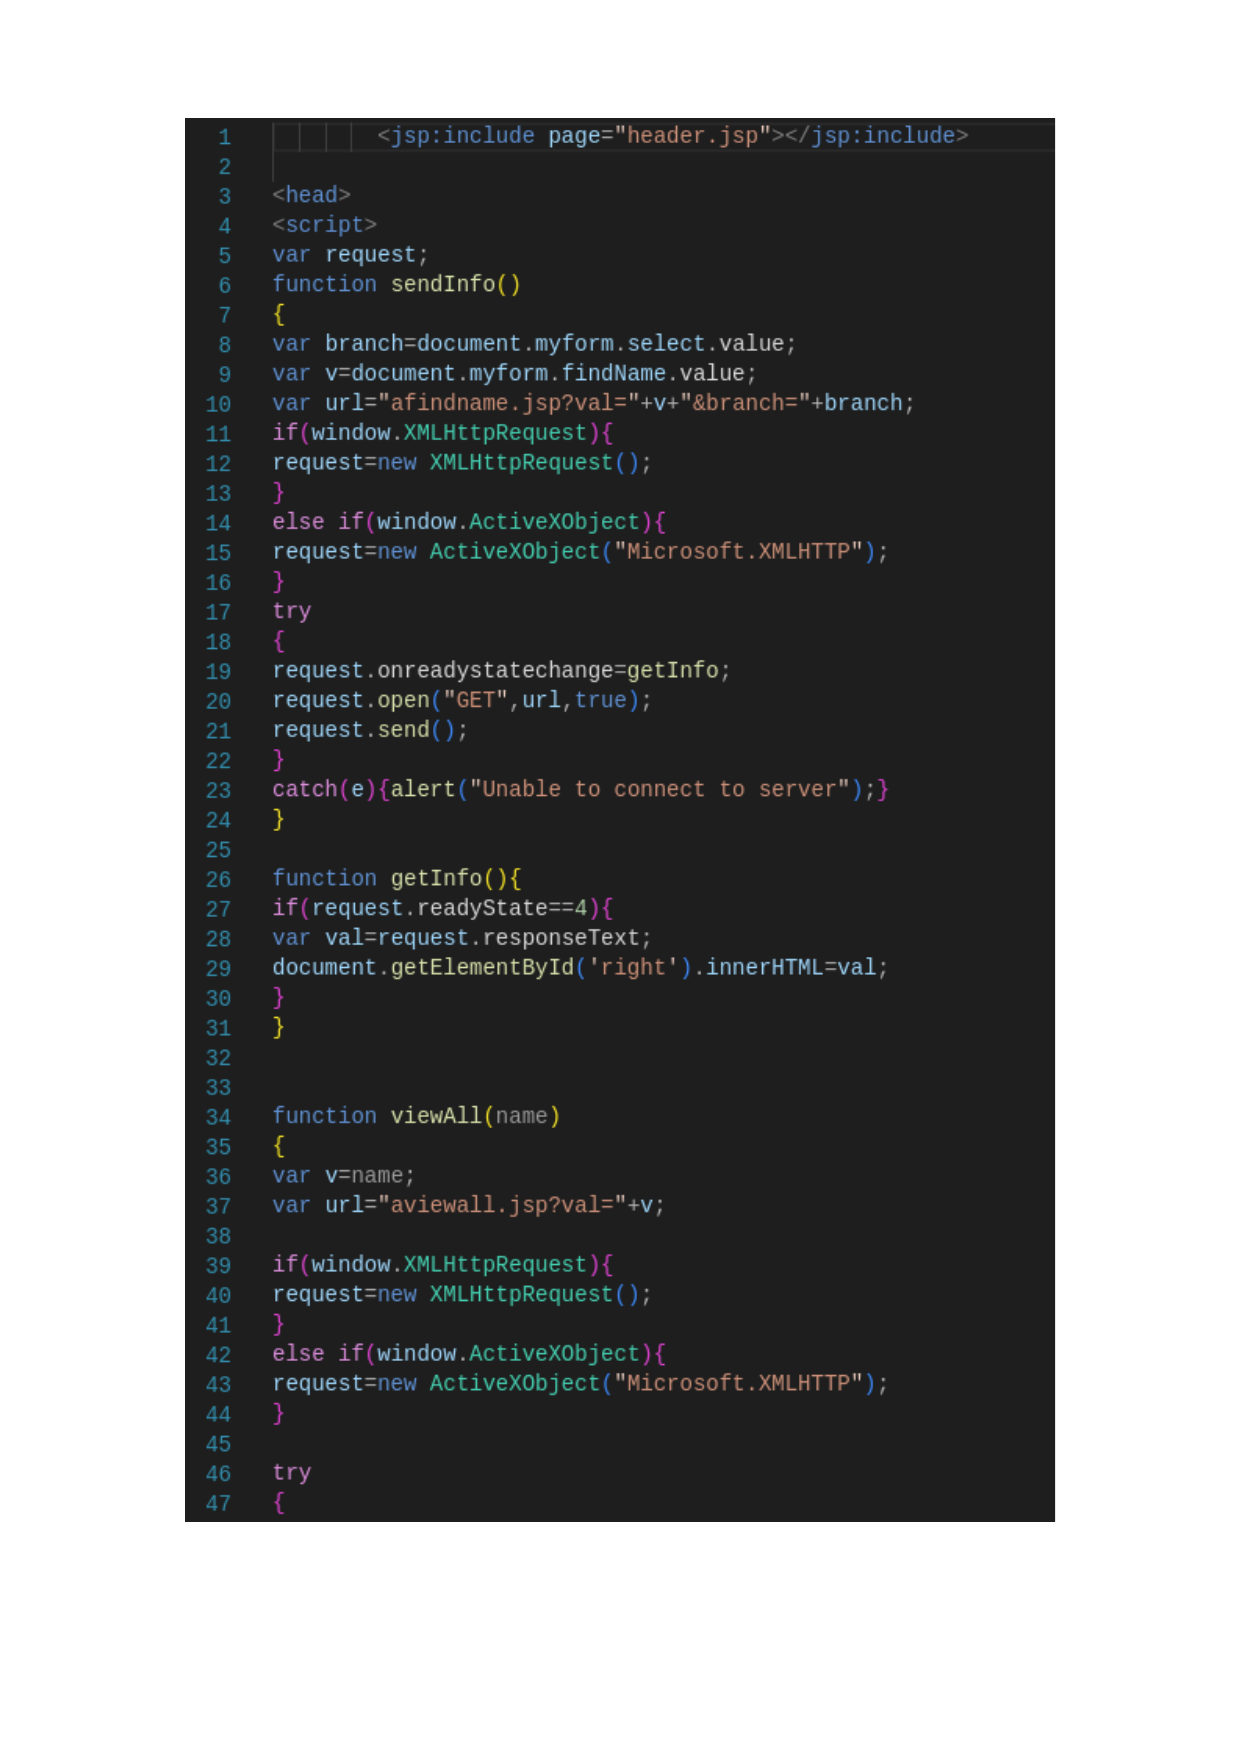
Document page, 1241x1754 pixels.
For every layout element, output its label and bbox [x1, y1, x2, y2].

picture [185, 118, 1056, 1522]
